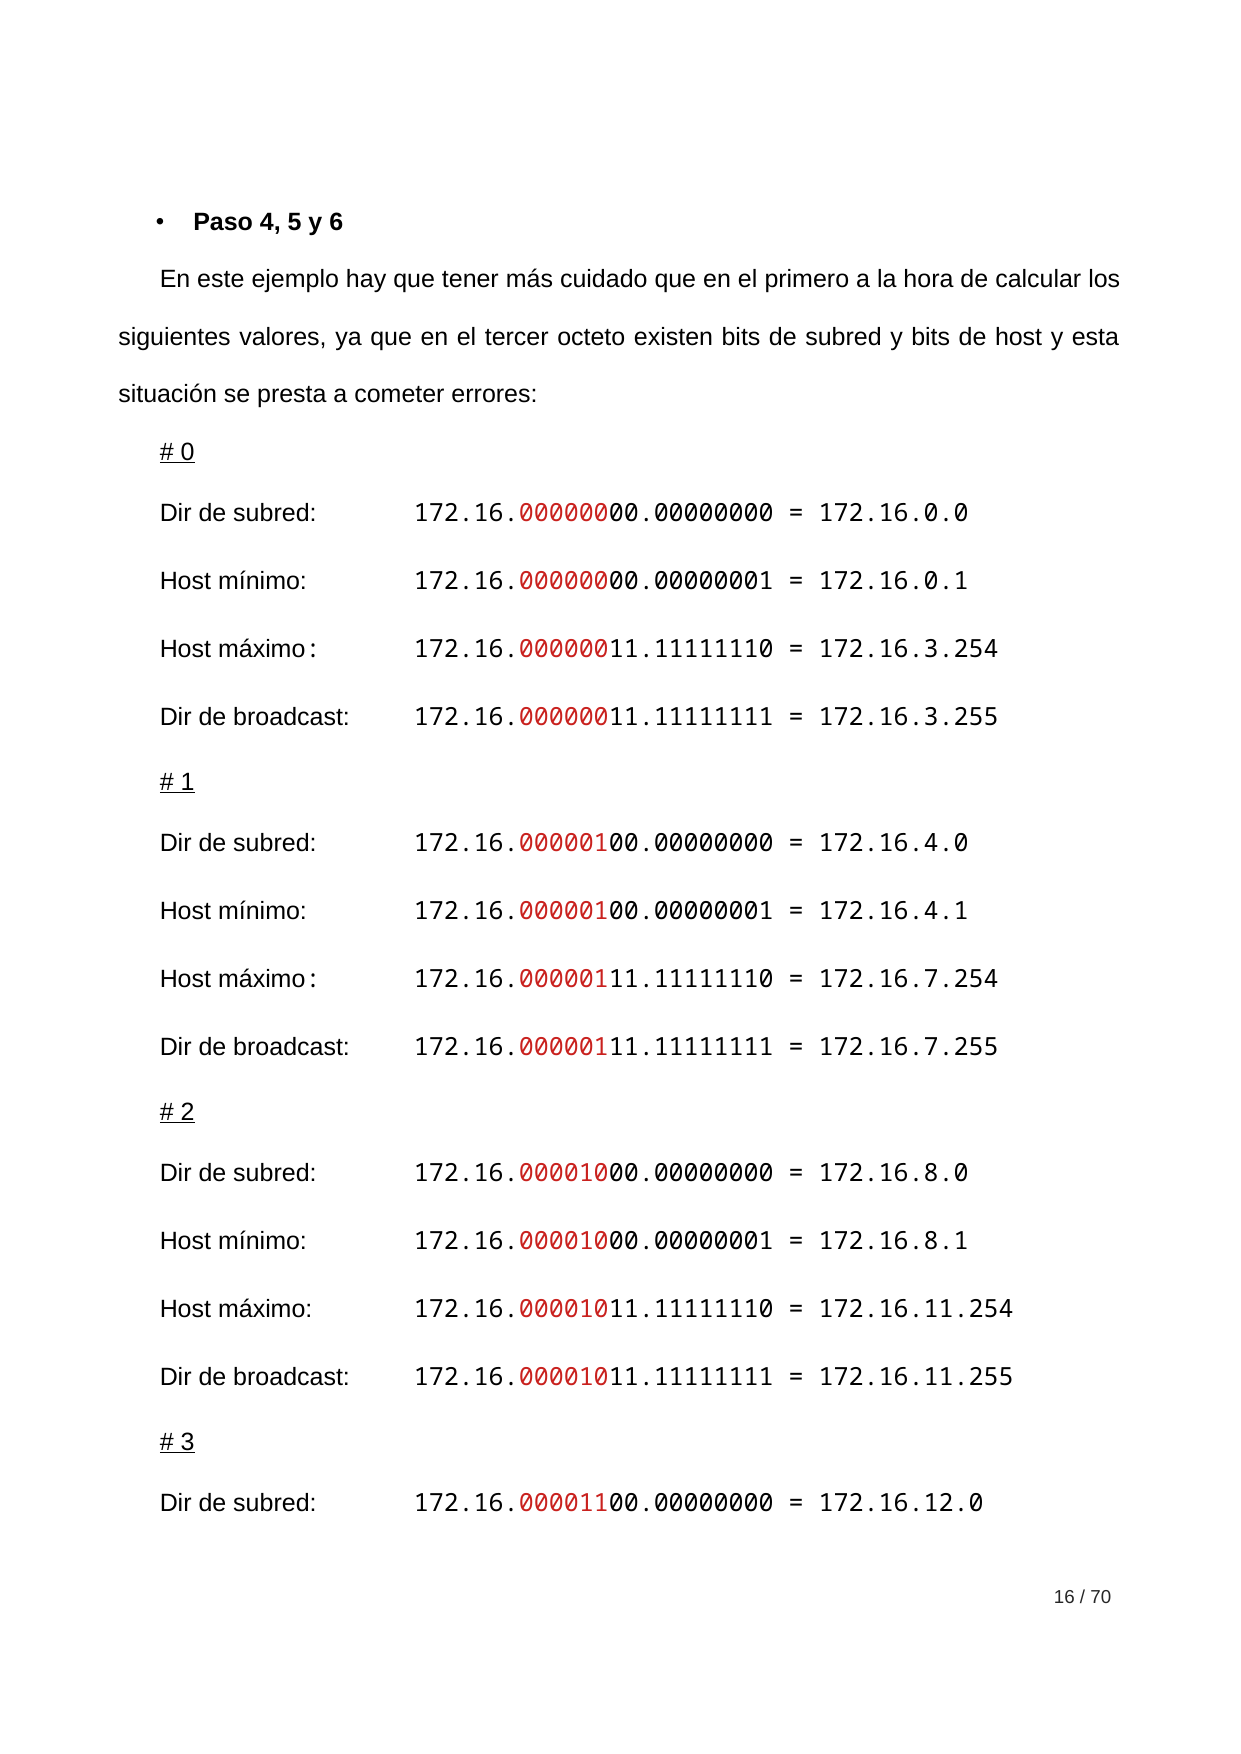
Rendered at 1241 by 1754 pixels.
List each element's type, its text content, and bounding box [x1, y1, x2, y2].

text En este ejemplo hay que tener más cuidado que en el primero a la hora de calcular los siguientes valores, ya que en el tercer octeto existen bits de subred y bits de host y esta situación se presta a cometer errores: [118, 264, 1122, 408]
text Host mínimo: 172.16.00000100.00000001 = 172.16.4.1 [118, 892, 1122, 927]
text Host máximo: 172.16.00000011.11111110 = 172.16.3.254 [118, 631, 1122, 665]
text # 3 [118, 1427, 1122, 1456]
text Dir de subred: 172.16.00000100.00000000 = 172.16.4.0 [118, 824, 1122, 858]
text # 0 [118, 437, 1122, 466]
text Dir de subred: 172.16.00001000.00000000 = 172.16.8.0 [118, 1154, 1122, 1188]
text Host mínimo: 172.16.00000000.00000001 = 172.16.0.1 [118, 562, 1122, 597]
text Host máximo: 172.16.00000111.11111110 = 172.16.7.254 [118, 961, 1122, 995]
text Dir de broadcast: 172.16.00000011.11111111 = 172.16.3.255 [118, 699, 1122, 733]
text # 1 [118, 767, 1122, 796]
text Dir de broadcast: 172.16.00000111.11111111 = 172.16.7.255 [118, 1029, 1122, 1063]
text Host mínimo: 172.16.00001000.00000001 = 172.16.8.1 [118, 1222, 1122, 1257]
text # 2 [118, 1097, 1122, 1126]
list Paso 4, 5 y 6 [156, 207, 1122, 236]
text Dir de subred: 172.16.00001100.00000000 = 172.16.12.0 [118, 1484, 1122, 1518]
text Dir de subred: 172.16.00000000.00000000 = 172.16.0.0 [118, 494, 1122, 528]
text Host máximo: 172.16.00001011.11111110 = 172.16.11.254 [118, 1291, 1122, 1325]
text Dir de broadcast: 172.16.00001011.11111111 = 172.16.11.255 [118, 1359, 1122, 1393]
